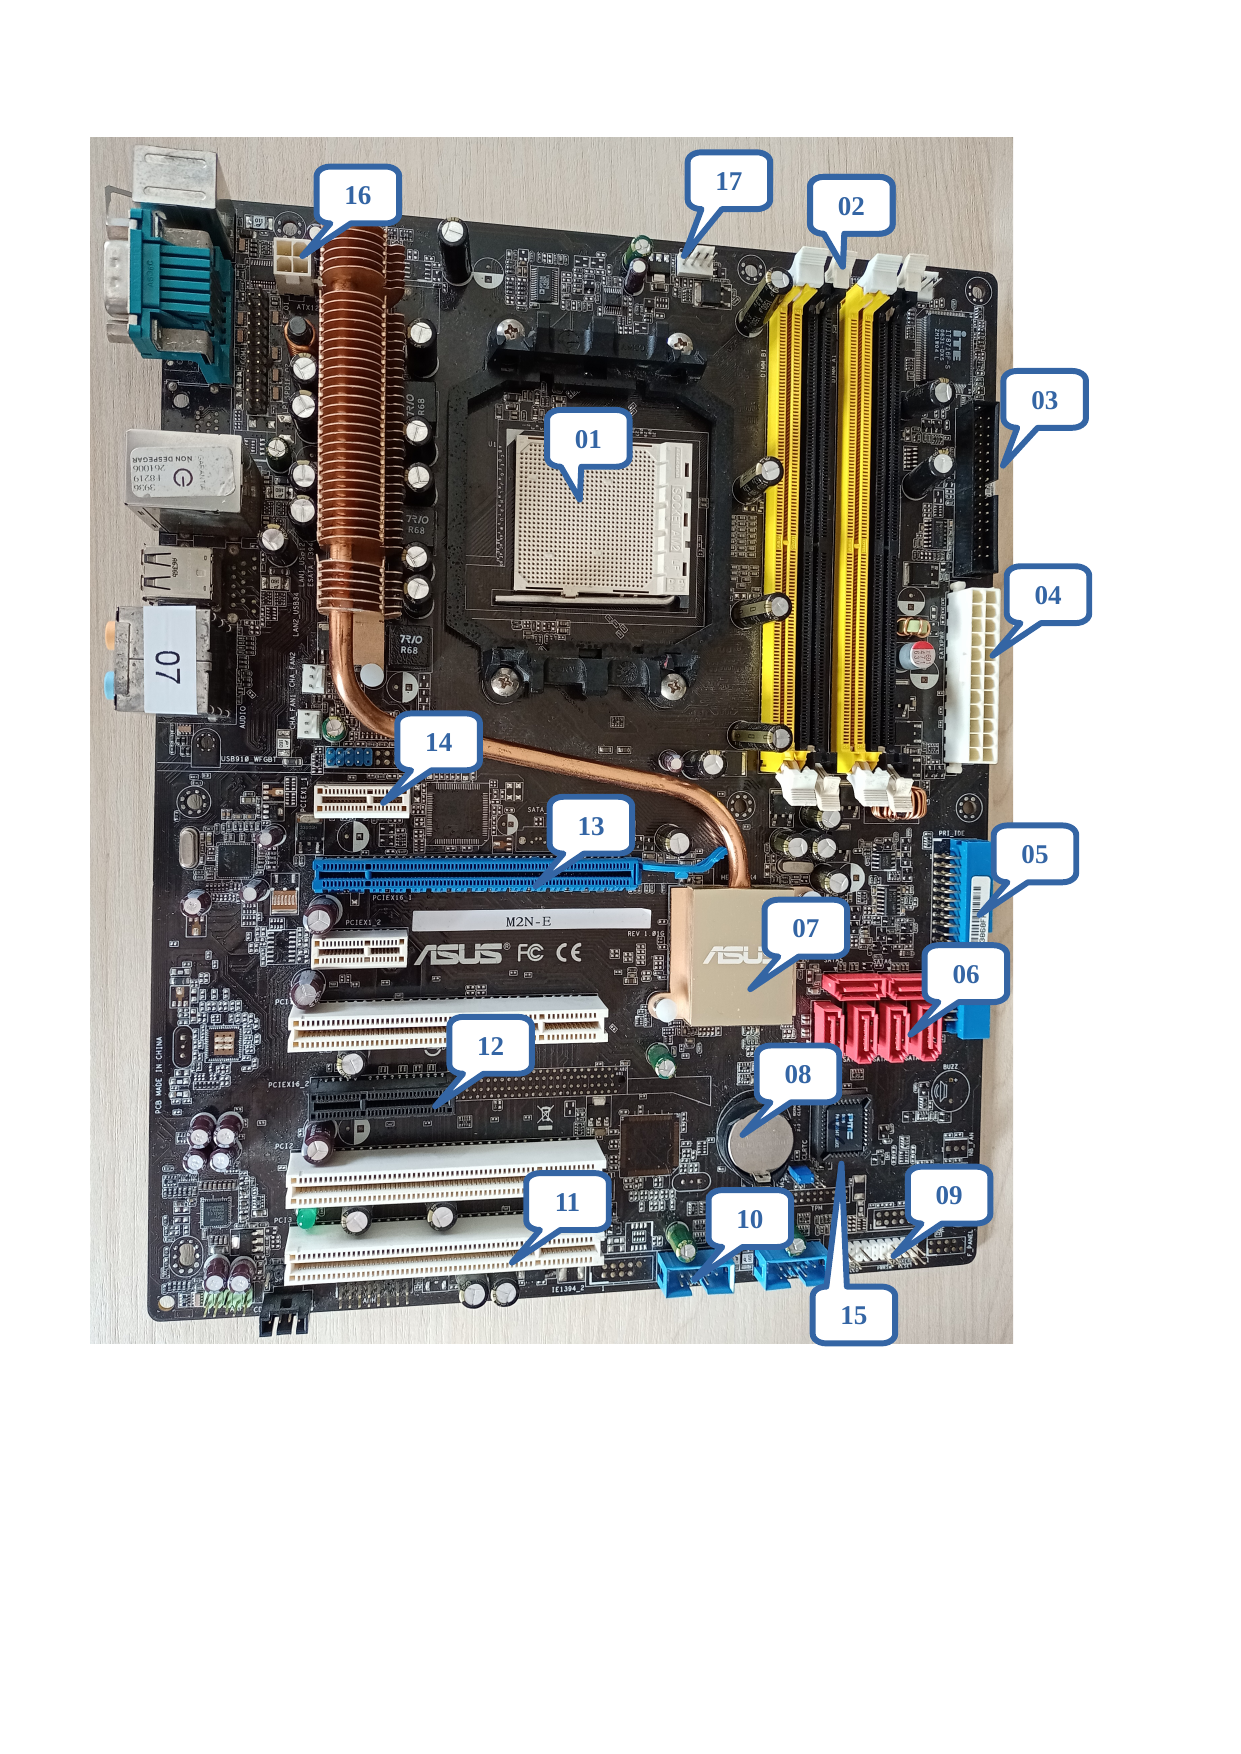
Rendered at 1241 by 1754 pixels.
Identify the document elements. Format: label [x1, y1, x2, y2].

picture [90, 137, 1014, 1344]
